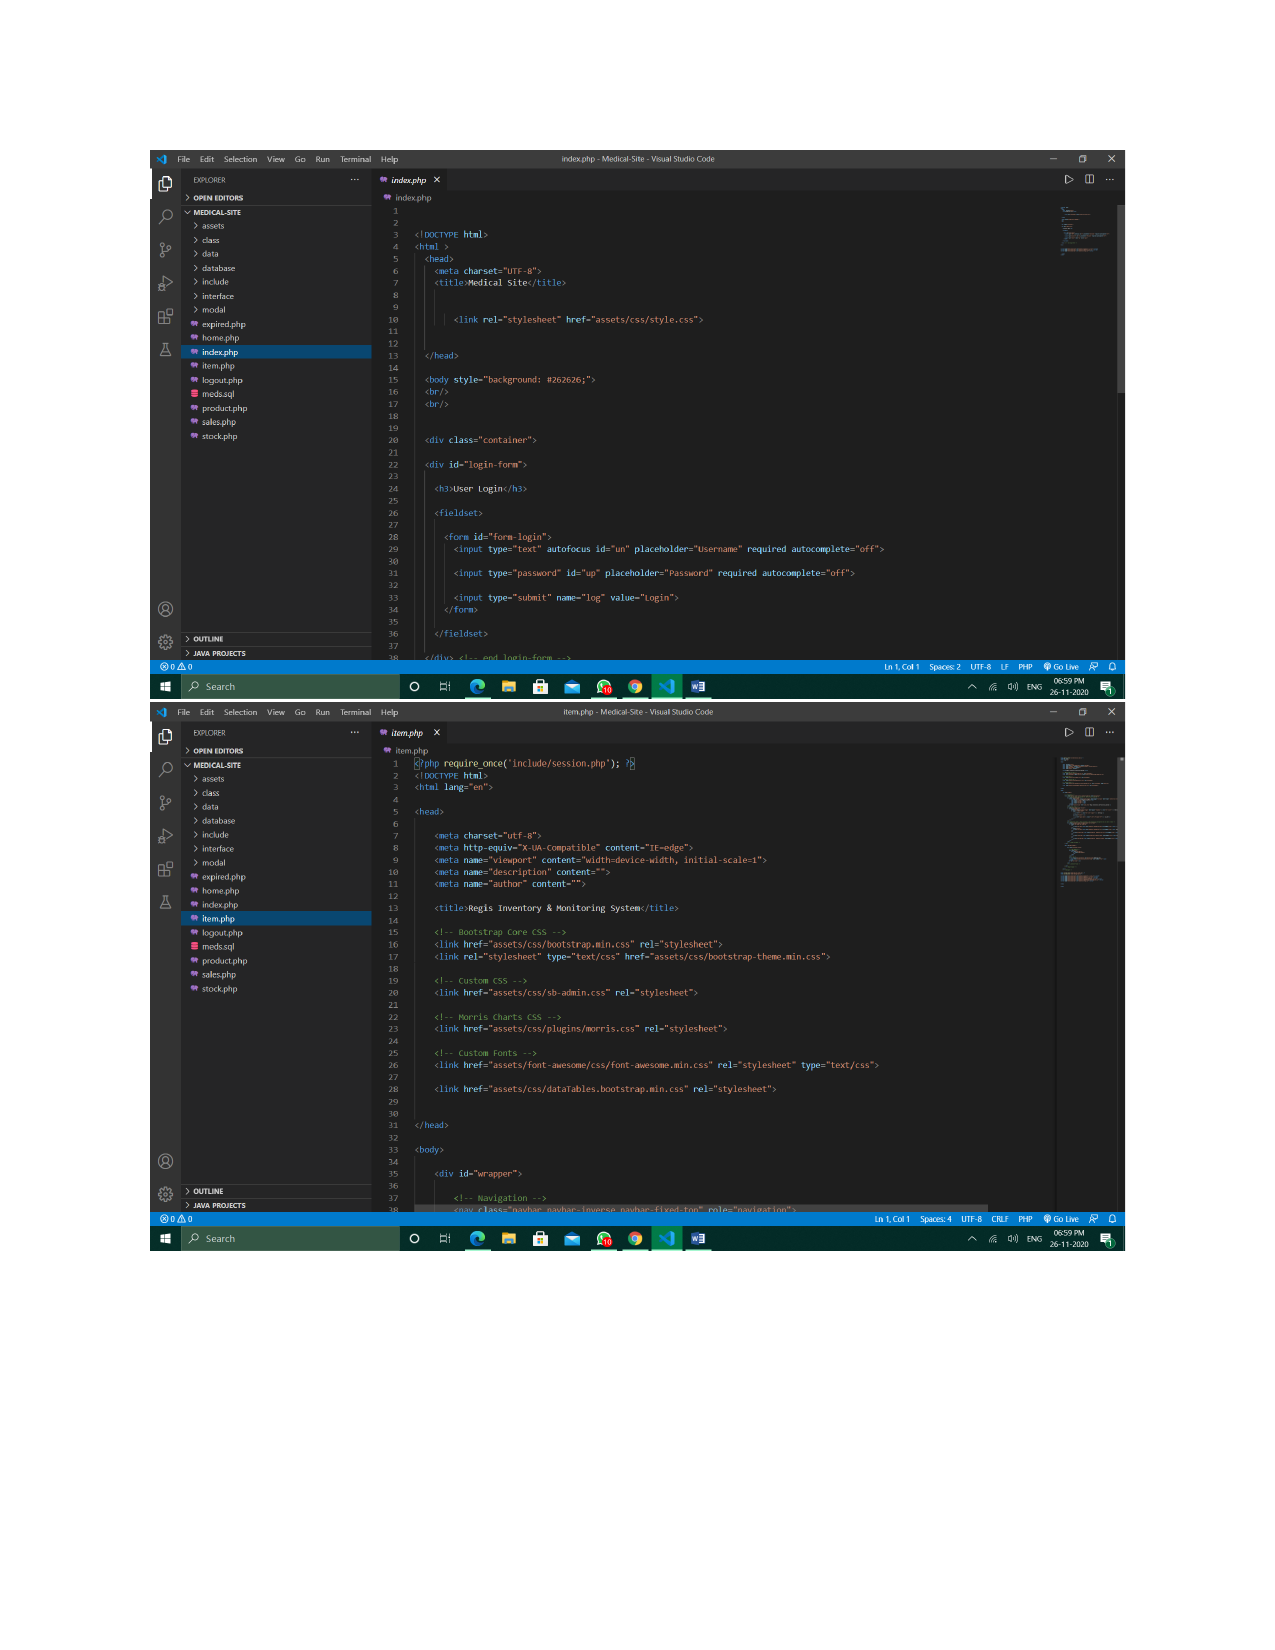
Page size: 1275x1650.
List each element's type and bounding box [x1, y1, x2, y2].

picture [150, 150, 1125, 699]
picture [150, 702, 1125, 1251]
